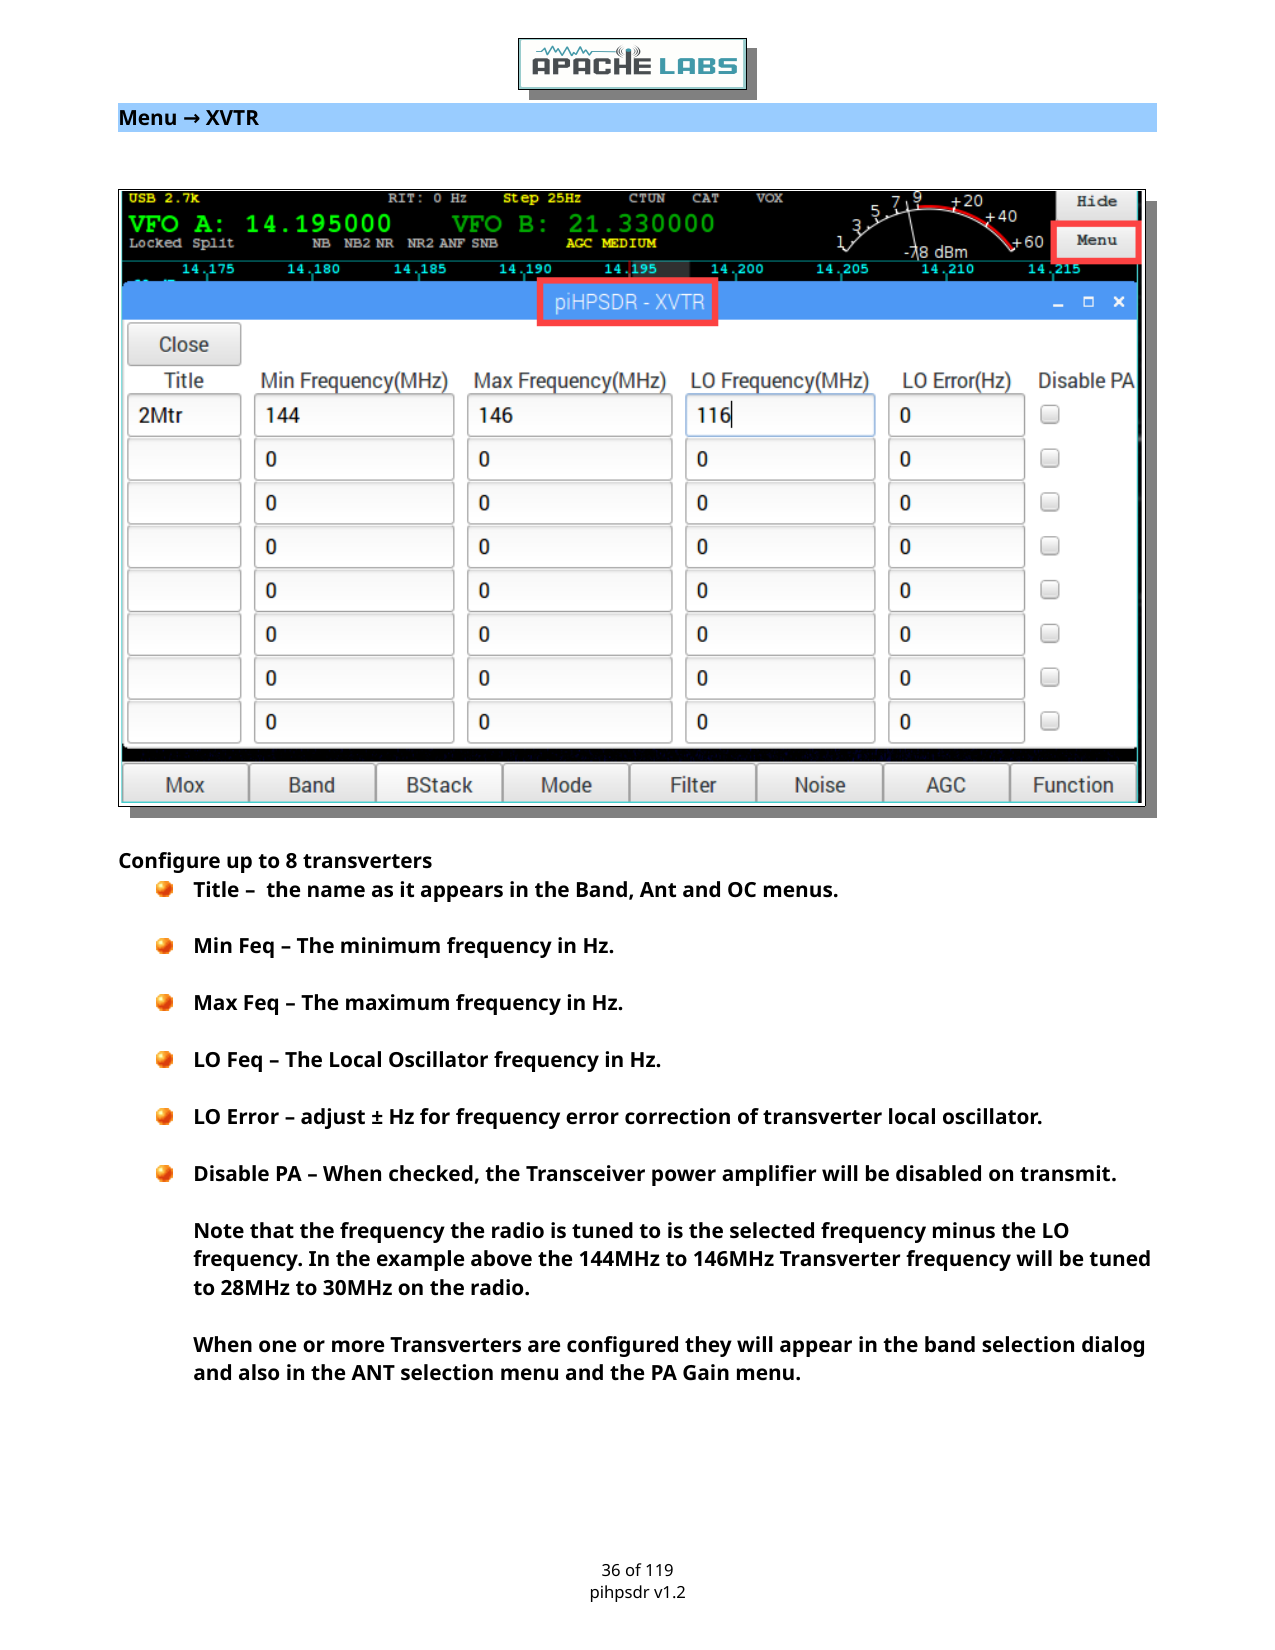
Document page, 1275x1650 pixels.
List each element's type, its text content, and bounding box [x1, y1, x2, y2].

picture [156, 938, 173, 954]
picture [156, 1108, 173, 1125]
subtitle Menu → XVTR [118, 103, 1157, 132]
picture [156, 881, 173, 897]
list Disable PA – When checked, the Transceiver power amplifier will be disabled on transmit. [156, 1159, 1157, 1187]
picture [156, 1051, 173, 1068]
list Note that the frequency the radio is tuned to is the selected frequency minus the LO frequency. In the example above the 144MHz to 146MHz Transverter frequency will be tuned to 28MHz to 30MHz on the radio. [156, 1216, 1157, 1301]
picture [156, 994, 173, 1011]
list Title – the name as it appears in the Band, Ant and OC menus. [156, 875, 1157, 932]
list LO Error – adjust ± Hz for frequency error correction of transverter local oscillator. [156, 1102, 1157, 1159]
picture [121, 191, 1142, 803]
picture [156, 1165, 173, 1182]
list Max Feq – The maximum frequency in Hz. [156, 988, 1157, 1045]
list Min Feq – The minimum frequency in Hz. [156, 932, 1157, 988]
picture [521, 40, 744, 87]
list Configure up to 8 transverters [81, 846, 1157, 875]
list LO Feq – The Local Oscillator frequency in Hz. [156, 1045, 1157, 1102]
list When one or more Transverters are configured they will appear in the band selection dialog and also in the ANT selection menu and the PA Gain menu. [156, 1330, 1157, 1387]
